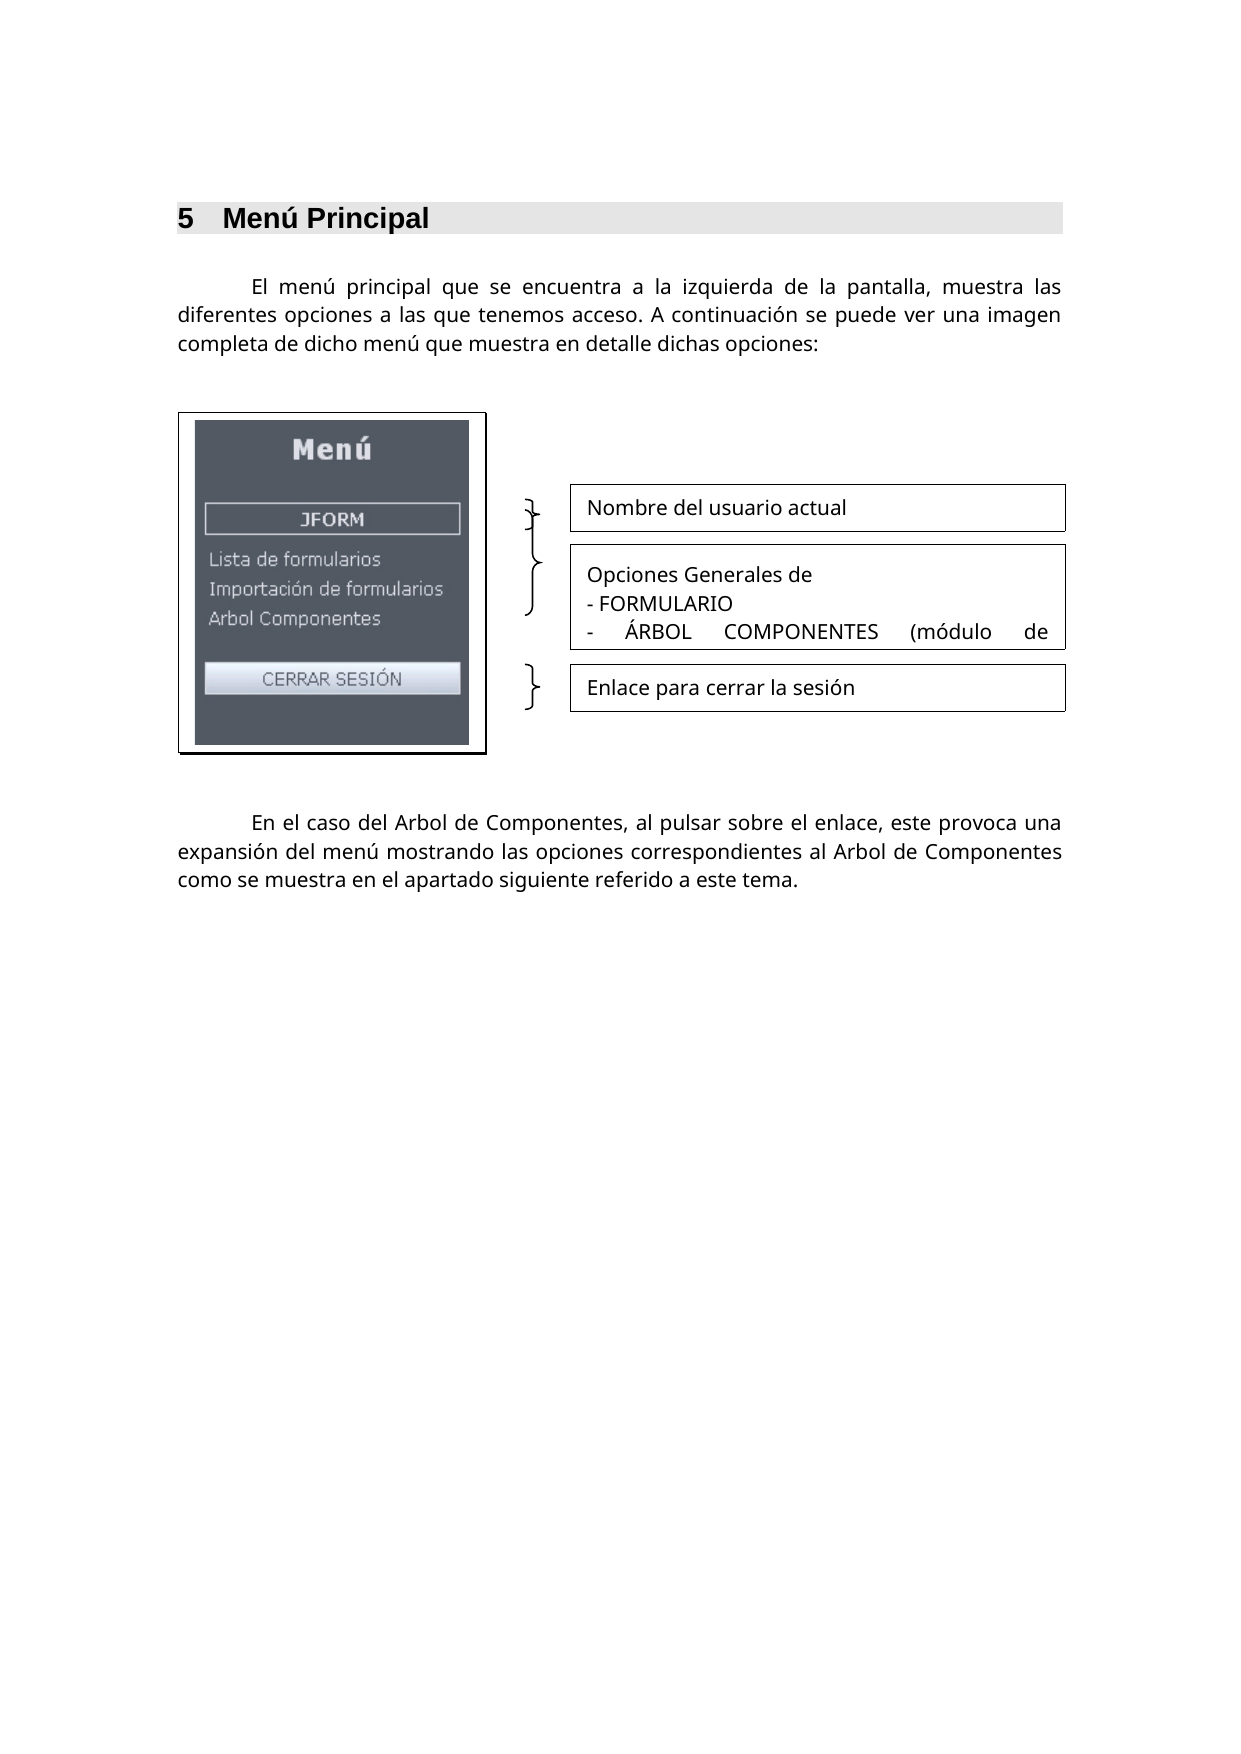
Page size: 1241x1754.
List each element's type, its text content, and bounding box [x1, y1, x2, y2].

text Opciones Generales de [587, 560, 1048, 589]
picture [194, 420, 469, 745]
subtitle Menú Principal [177, 202, 1063, 234]
text En el caso del Arbol de Componentes, al pulsar sobre el enlace, este provoca una expansión del menú mostrando las opciones correspondientes al Arbol de Componentes como se muestra en el apartado siguiente referido a este tema. [177, 808, 1063, 894]
text El menú principal que se encuentra a la izquierda de la pantalla, muestra las diferentes opciones a las que tenemos acceso. A continuación se puede ver una imagen completa de dicho menú que muestra en detalle dichas opciones: [177, 272, 1063, 357]
text Enlace para cerrar la sesión [587, 673, 1048, 702]
text - FORMULARIO [587, 589, 1048, 617]
text Nombre del usuario actual [587, 493, 1048, 522]
text - ÁRBOL COMPONENTES (módulo de navegación) [587, 617, 1048, 646]
